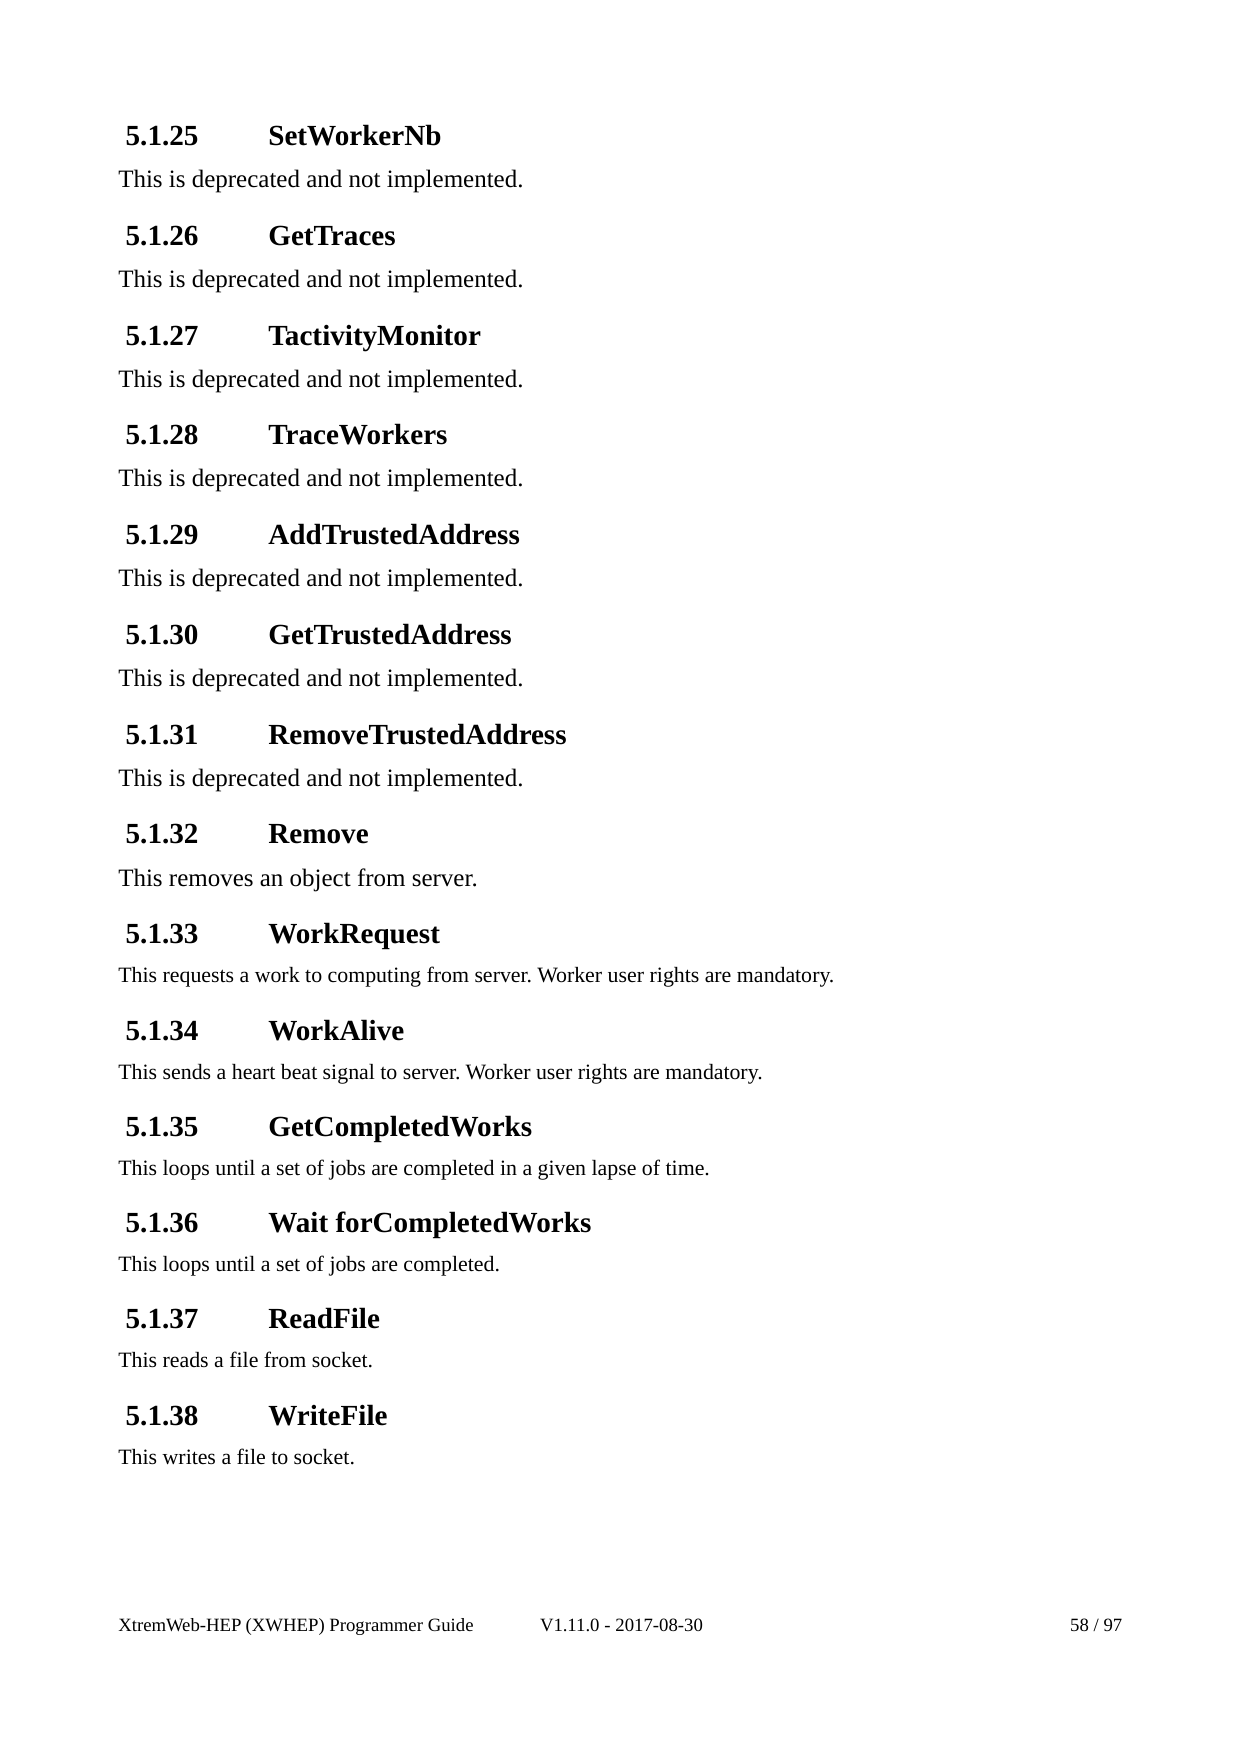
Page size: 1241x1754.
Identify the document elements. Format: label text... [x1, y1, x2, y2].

subtitle AddTrustedAddress [118, 517, 1122, 551]
subtitle TraceWorkers [118, 417, 1122, 451]
subtitle Remove [118, 817, 1122, 850]
text This sends a heart beat signal to server. Worker user rights are mandatory. [118, 1059, 1122, 1084]
text This removes an object from server. [118, 863, 1122, 891]
subtitle RemoveTrustedAddress [118, 717, 1122, 750]
subtitle GetTrustedAddress [118, 617, 1122, 651]
text This is deprecated and not implemented. [118, 663, 1122, 692]
subtitle WorkRequest [118, 916, 1122, 950]
subtitle Wait forCompletedWorks [118, 1205, 1122, 1239]
text This loops until a set of jobs are completed. [118, 1251, 1122, 1276]
text This requests a work to computing from server. Worker user rights are mandatory. [118, 962, 1122, 988]
text This is deprecated and not implemented. [118, 164, 1122, 193]
text This writes a file to socket. [118, 1444, 1122, 1469]
text This is deprecated and not implemented. [118, 563, 1122, 592]
subtitle GetCompletedWorks [118, 1109, 1122, 1142]
text This reads a file from socket. [118, 1347, 1122, 1373]
text This is deprecated and not implemented. [118, 264, 1122, 293]
subtitle GetTraces [118, 218, 1122, 251]
text This is deprecated and not implemented. [118, 463, 1122, 492]
text This is deprecated and not implemented. [118, 763, 1122, 792]
subtitle SetWorkerNb [118, 118, 1122, 152]
subtitle TactivityMonitor [118, 318, 1122, 351]
text This is deprecated and not implemented. [118, 364, 1122, 392]
text This loops until a set of jobs are completed in a given lapse of time. [118, 1155, 1122, 1180]
subtitle WriteFile [118, 1398, 1122, 1431]
subtitle WorkAlive [118, 1013, 1122, 1046]
subtitle ReadFile [118, 1301, 1122, 1335]
